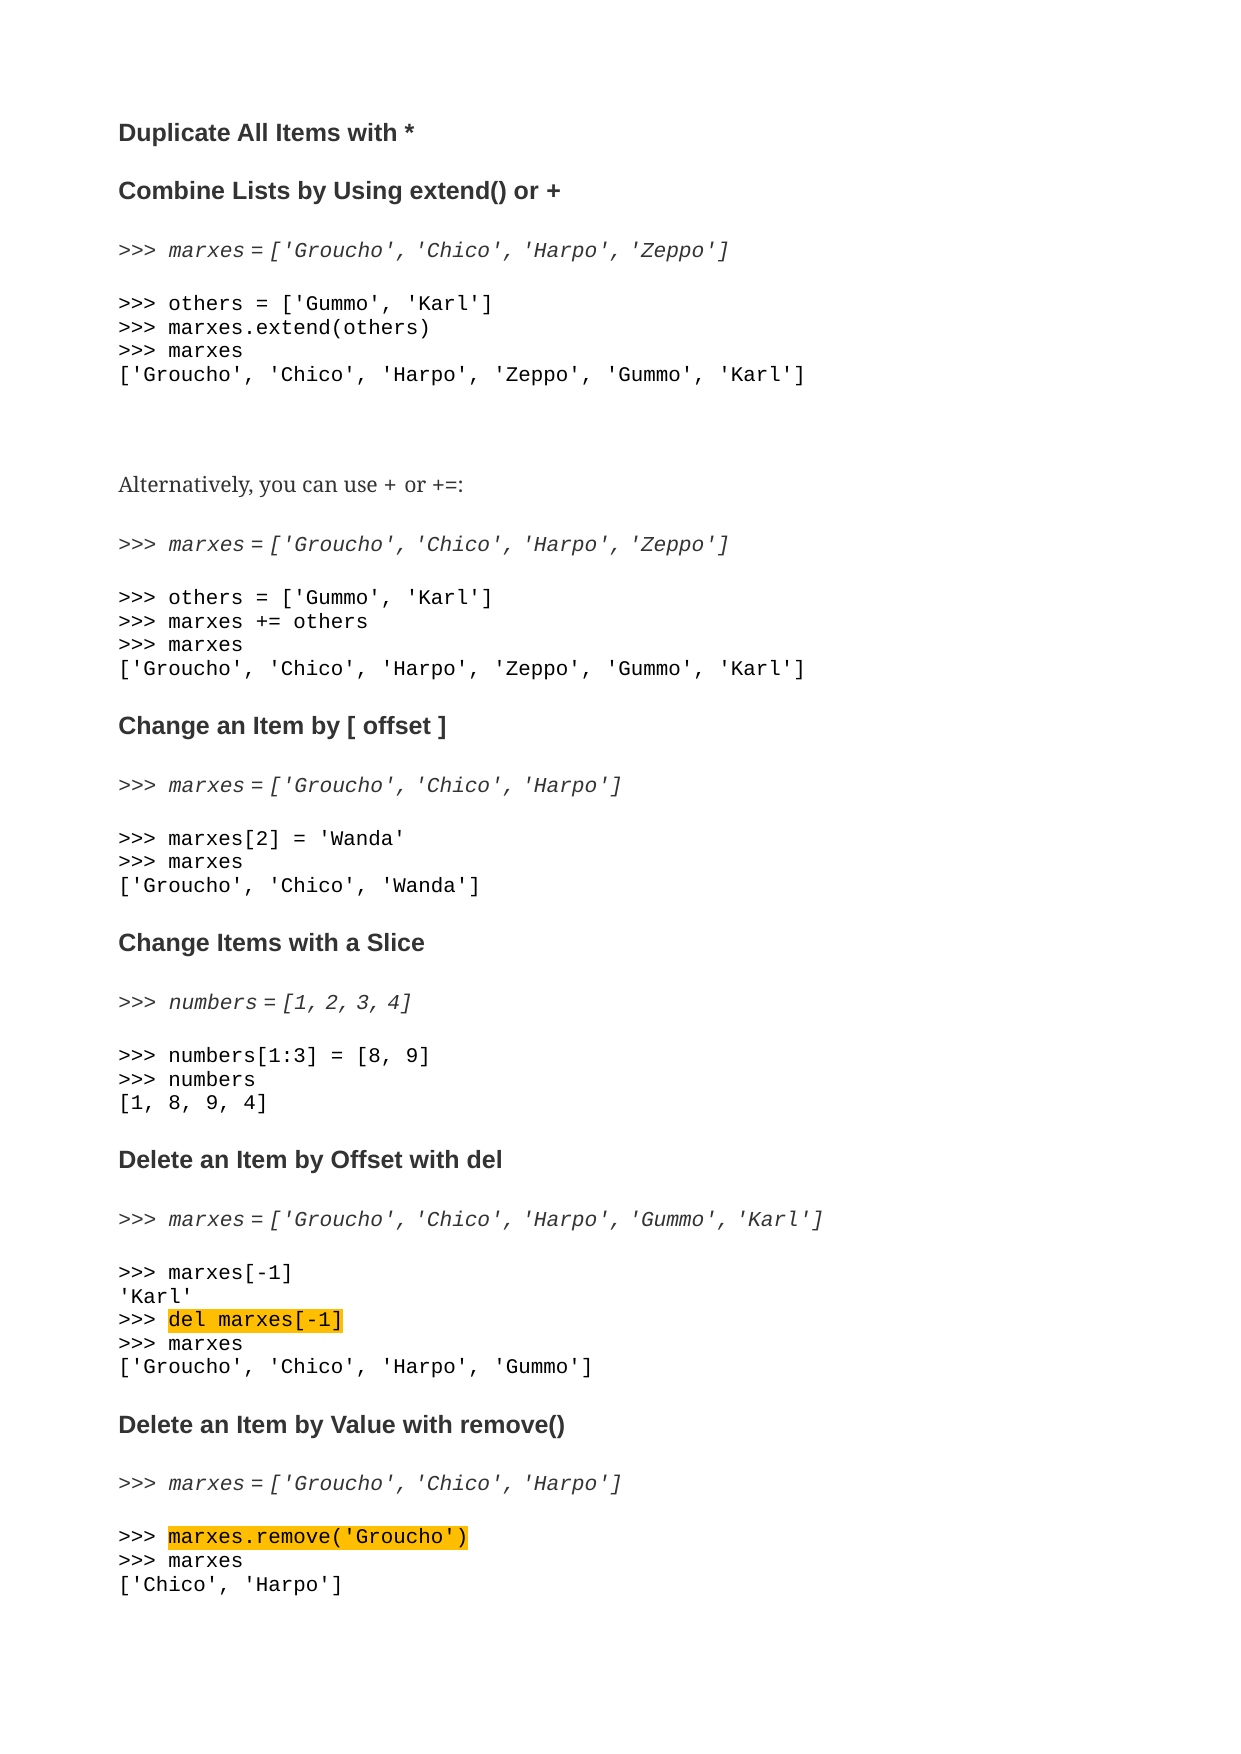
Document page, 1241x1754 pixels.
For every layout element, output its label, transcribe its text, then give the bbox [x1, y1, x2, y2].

text ['Groucho', 'Chico', 'Harpo', 'Gummo'] [118, 1357, 1122, 1380]
text >>> marxes [118, 634, 1122, 658]
text ['Chico', 'Harpo'] [118, 1574, 1122, 1597]
text 'Karl' [118, 1286, 1122, 1309]
subtitle Delete an Item by Value with remove() [118, 1410, 1122, 1438]
text >>> marxes[2] = 'Wanda' [118, 828, 1122, 851]
text >>> marxes = ['Groucho', 'Chico', 'Harpo', 'Zeppo'] [118, 234, 1122, 263]
text >>> marxes [118, 1550, 1122, 1574]
subtitle Change an Item by [ offset ] [118, 711, 1122, 740]
text >>> marxes [118, 851, 1122, 875]
subtitle Duplicate All Items with * [118, 118, 1122, 147]
text >>> marxes[-1] [118, 1262, 1122, 1286]
text >>> marxes = ['Groucho', 'Chico', 'Harpo', 'Gummo', 'Karl'] [118, 1203, 1122, 1232]
text >>> marxes.extend(others) [118, 317, 1122, 340]
text >>> others = ['Gummo', 'Karl'] [118, 293, 1122, 317]
text >>> numbers = [1, 2, 3, 4] [118, 986, 1122, 1015]
text >>> marxes [118, 1333, 1122, 1357]
text >>> marxes = ['Groucho', 'Chico', 'Harpo'] [118, 769, 1122, 798]
text >>> marxes = ['Groucho', 'Chico', 'Harpo'] [118, 1468, 1122, 1497]
text ['Groucho', 'Chico', 'Harpo', 'Zeppo', 'Gummo', 'Karl'] [118, 658, 1122, 682]
text >>> del marxes[-1] [118, 1309, 1122, 1333]
text ['Groucho', 'Chico', 'Harpo', 'Zeppo', 'Gummo', 'Karl'] [118, 364, 1122, 388]
text [1, 8, 9, 4] [118, 1092, 1122, 1116]
text >>> marxes [118, 340, 1122, 364]
text Alternatively, you can use + or +=: [118, 470, 1122, 499]
text >>> numbers [118, 1068, 1122, 1092]
subtitle Delete an Item by Offset with del [118, 1145, 1122, 1174]
text >>> marxes += others [118, 611, 1122, 634]
text >>> others = ['Gummo', 'Karl'] [118, 587, 1122, 611]
text >>> numbers[1:3] = [8, 9] [118, 1045, 1122, 1068]
text ['Groucho', 'Chico', 'Wanda'] [118, 875, 1122, 899]
text >>> marxes.remove('Groucho') [118, 1526, 1122, 1550]
subtitle Combine Lists by Using extend() or + [118, 176, 1122, 205]
subtitle Change Items with a Slice [118, 928, 1122, 957]
text >>> marxes = ['Groucho', 'Chico', 'Harpo', 'Zeppo'] [118, 529, 1122, 558]
